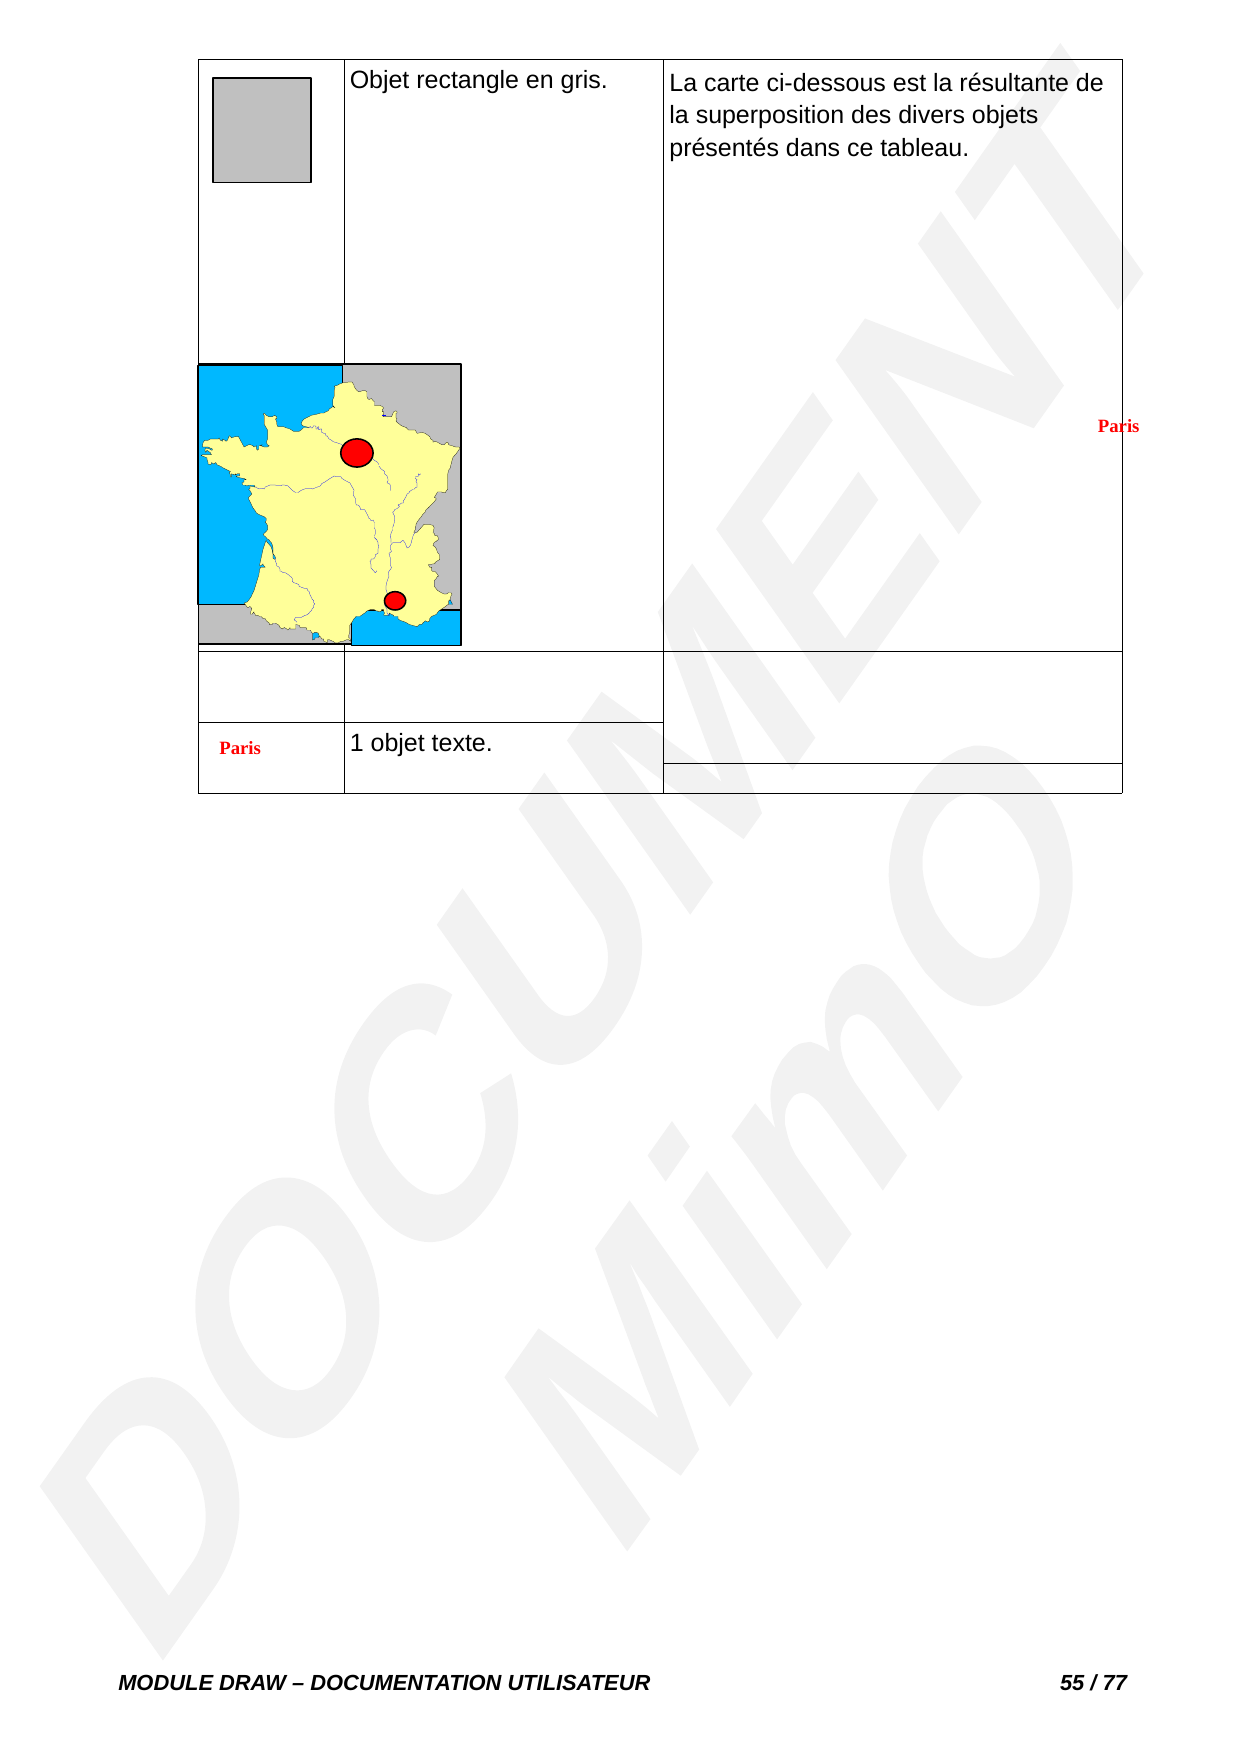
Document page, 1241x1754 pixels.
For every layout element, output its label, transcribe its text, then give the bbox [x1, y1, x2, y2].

table_header [199, 60, 344, 363]
table_cell 1 objet texte. [345, 723, 663, 792]
table_header La carte ci-dessous est la résultante de la superposition des divers objets présentés dans ce tableau. [664, 60, 1122, 651]
table_header La carte ci-dessous est la résultante de la superposition des divers objets présentés dans ce tableau. [664, 652, 1122, 763]
table_cell [199, 652, 344, 722]
table_cell [199, 723, 344, 792]
table_cell [345, 652, 663, 722]
table_header [199, 645, 344, 651]
table_header Objet rectangle en gris. [345, 60, 663, 651]
